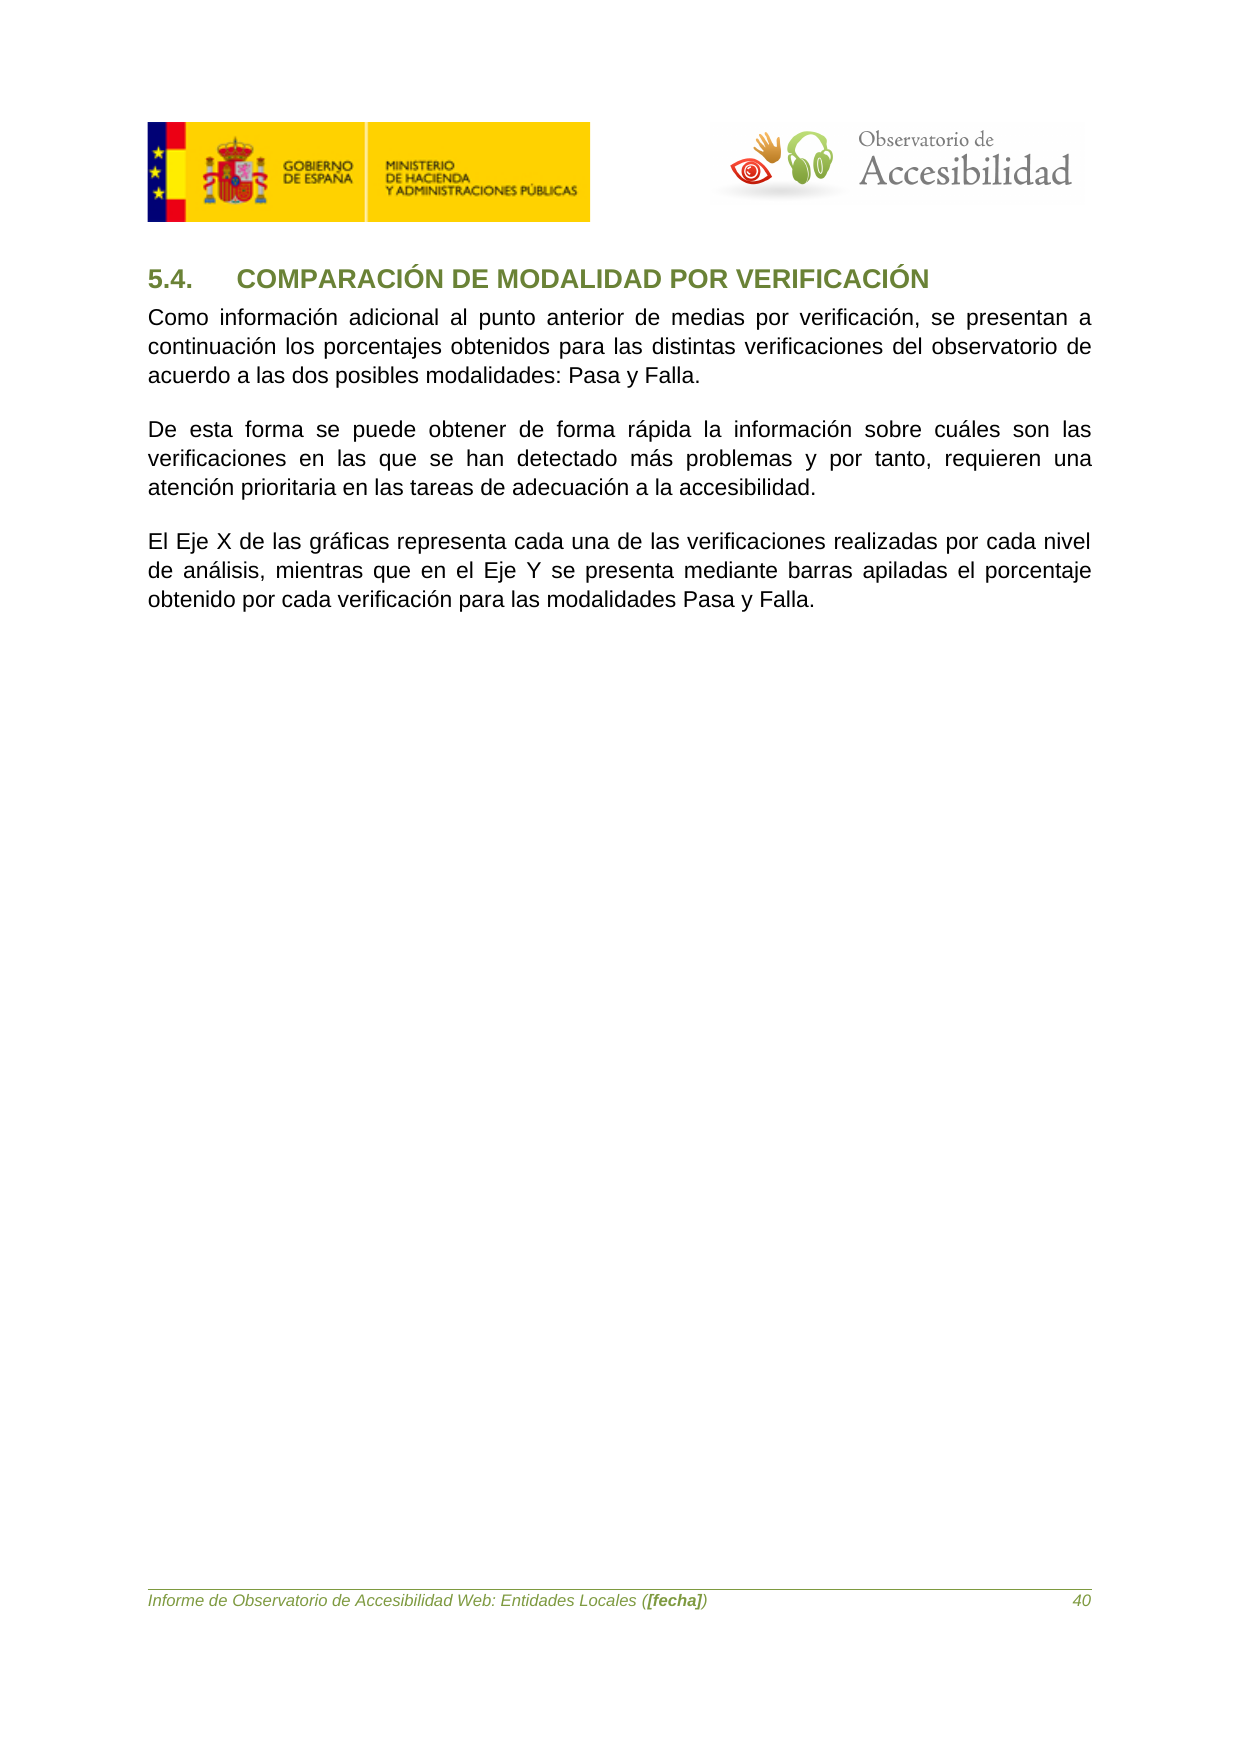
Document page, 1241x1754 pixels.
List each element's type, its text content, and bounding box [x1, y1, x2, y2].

text El Eje X de las gráficas representa cada una de las verificaciones realizadas por cada nivel de análisis, mientras que en el Eje Y se presenta mediante barras apiladas el porcentaje obtenido por cada verificación para las modalidades Pasa y Falla. [148, 528, 1092, 612]
picture [147, 122, 591, 222]
text Como información adicional al punto anterior de medias por verificación, se presentan a continuación los porcentajes obtenidos para las distintas verificaciones del observatorio de acuerdo a las dos posibles modalidades: Pasa y Falla. [148, 304, 1092, 388]
list Comparación de Modalidad por Verificación [148, 263, 1092, 294]
text De esta forma se puede obtener de forma rápida la información sobre cuáles son las verificaciones en las que se han detectado más problemas y por tanto, requieren una atención prioritaria en las tareas de adecuación a la accesibilidad. [148, 416, 1092, 500]
picture [710, 122, 1086, 205]
